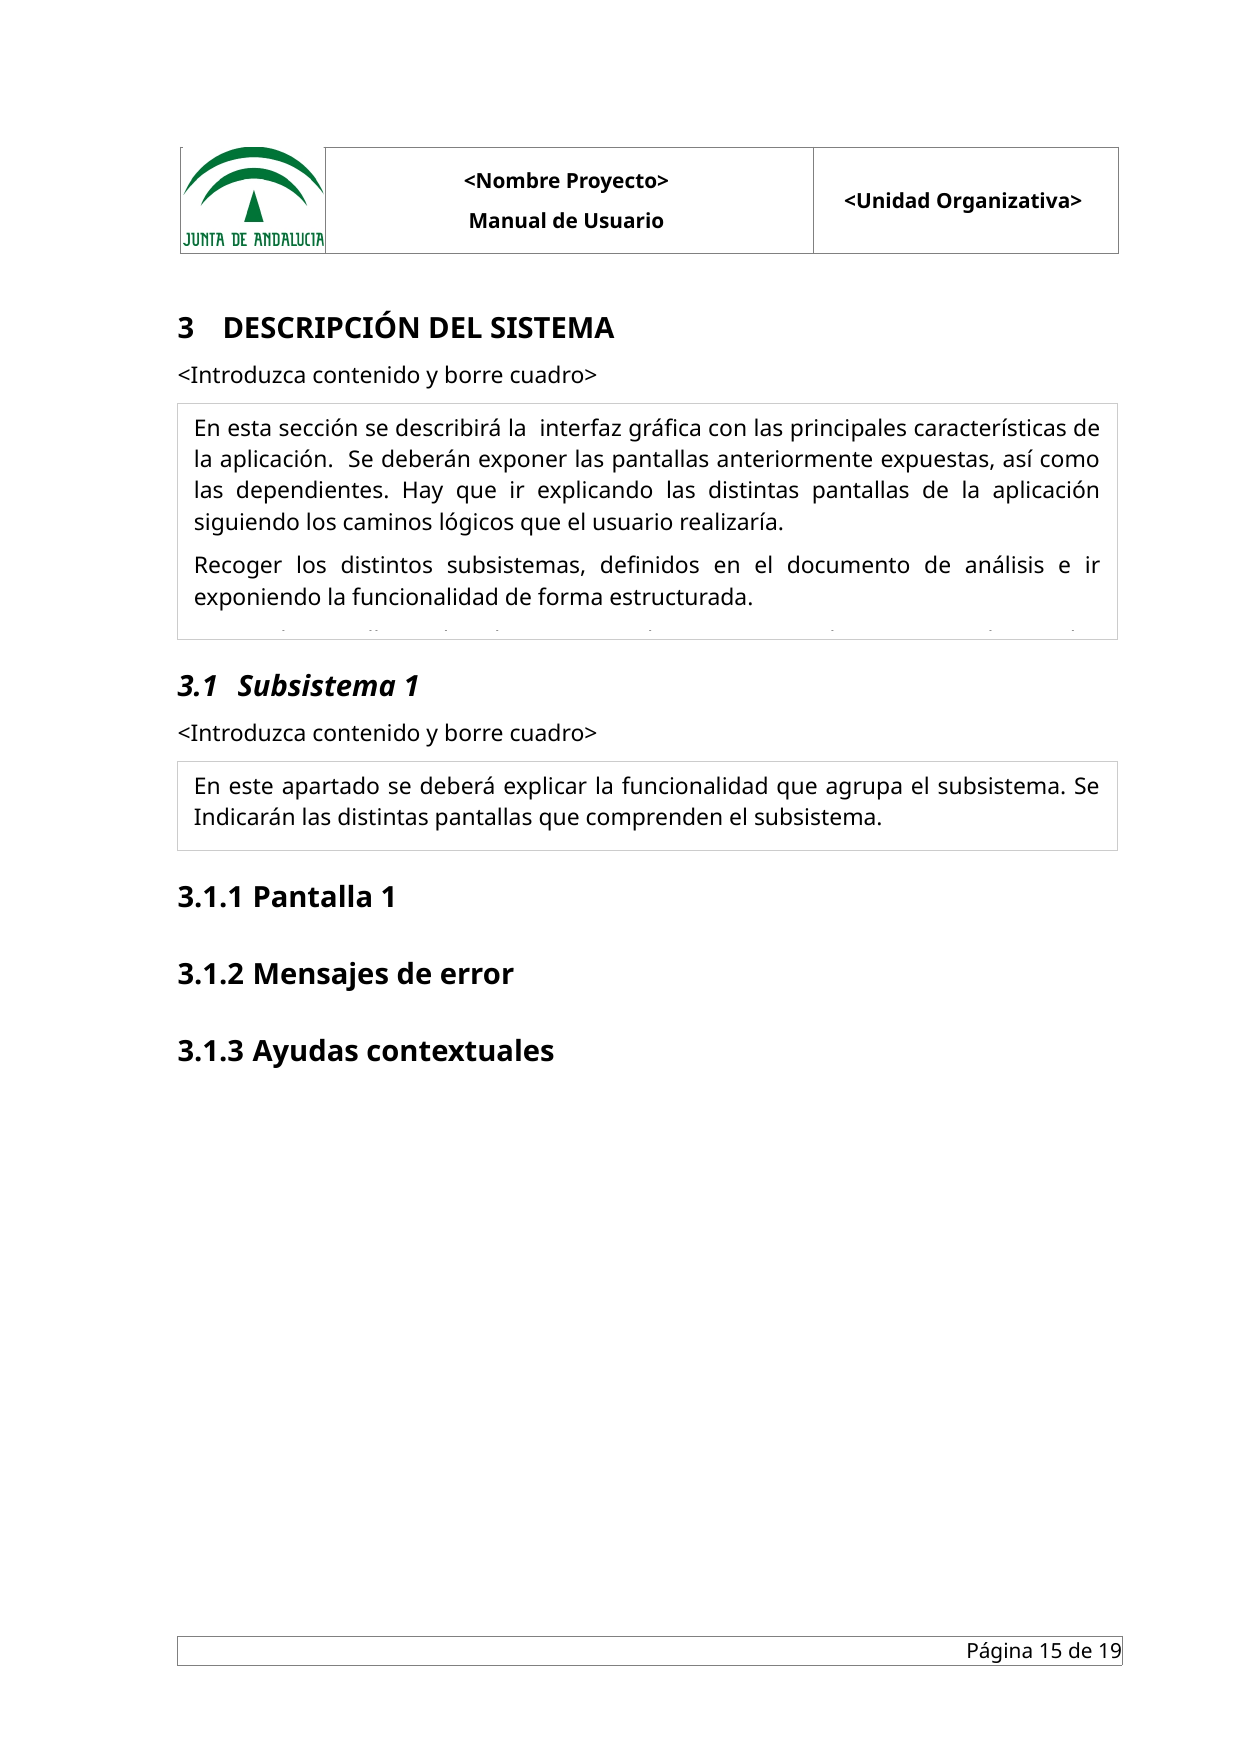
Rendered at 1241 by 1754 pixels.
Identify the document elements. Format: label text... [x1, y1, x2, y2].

subtitle Subsistema 1 [177, 665, 1122, 704]
text En esta sección se describirá la interfaz gráfica con las principales características de la aplicación. Se deberán exponer las pantallas anteriormente expuestas, así como las dependientes. Hay que ir explicando las distintas pantallas de la aplicación siguiendo los caminos lógicos que el usuario realizaría. [194, 412, 1101, 537]
subtitle DESCRIPCIÓN DEL SISTEMA [177, 307, 1122, 347]
subtitle Ayudas contextuales [177, 1031, 1122, 1070]
text <Introduzca contenido y borre cuadro> [177, 717, 1122, 748]
subtitle Mensajes de error [177, 953, 1122, 993]
text Para cada pantalla, explicar los mensajes de error que pueden aparecer y las ayudas contextuales que aparecen. [194, 624, 1101, 631]
text Recoger los distintos subsistemas, definidos en el documento de análisis e ir exponiendo la funcionalidad de forma estructurada. [194, 549, 1101, 612]
text En este apartado se deberá explicar la funcionalidad que agrupa el subsistema. Se Indicarán las distintas pantallas que comprenden el subsistema. [194, 770, 1101, 832]
text <Introduzca contenido y borre cuadro> [177, 359, 1122, 390]
subtitle Pantalla 1 [177, 876, 1122, 916]
